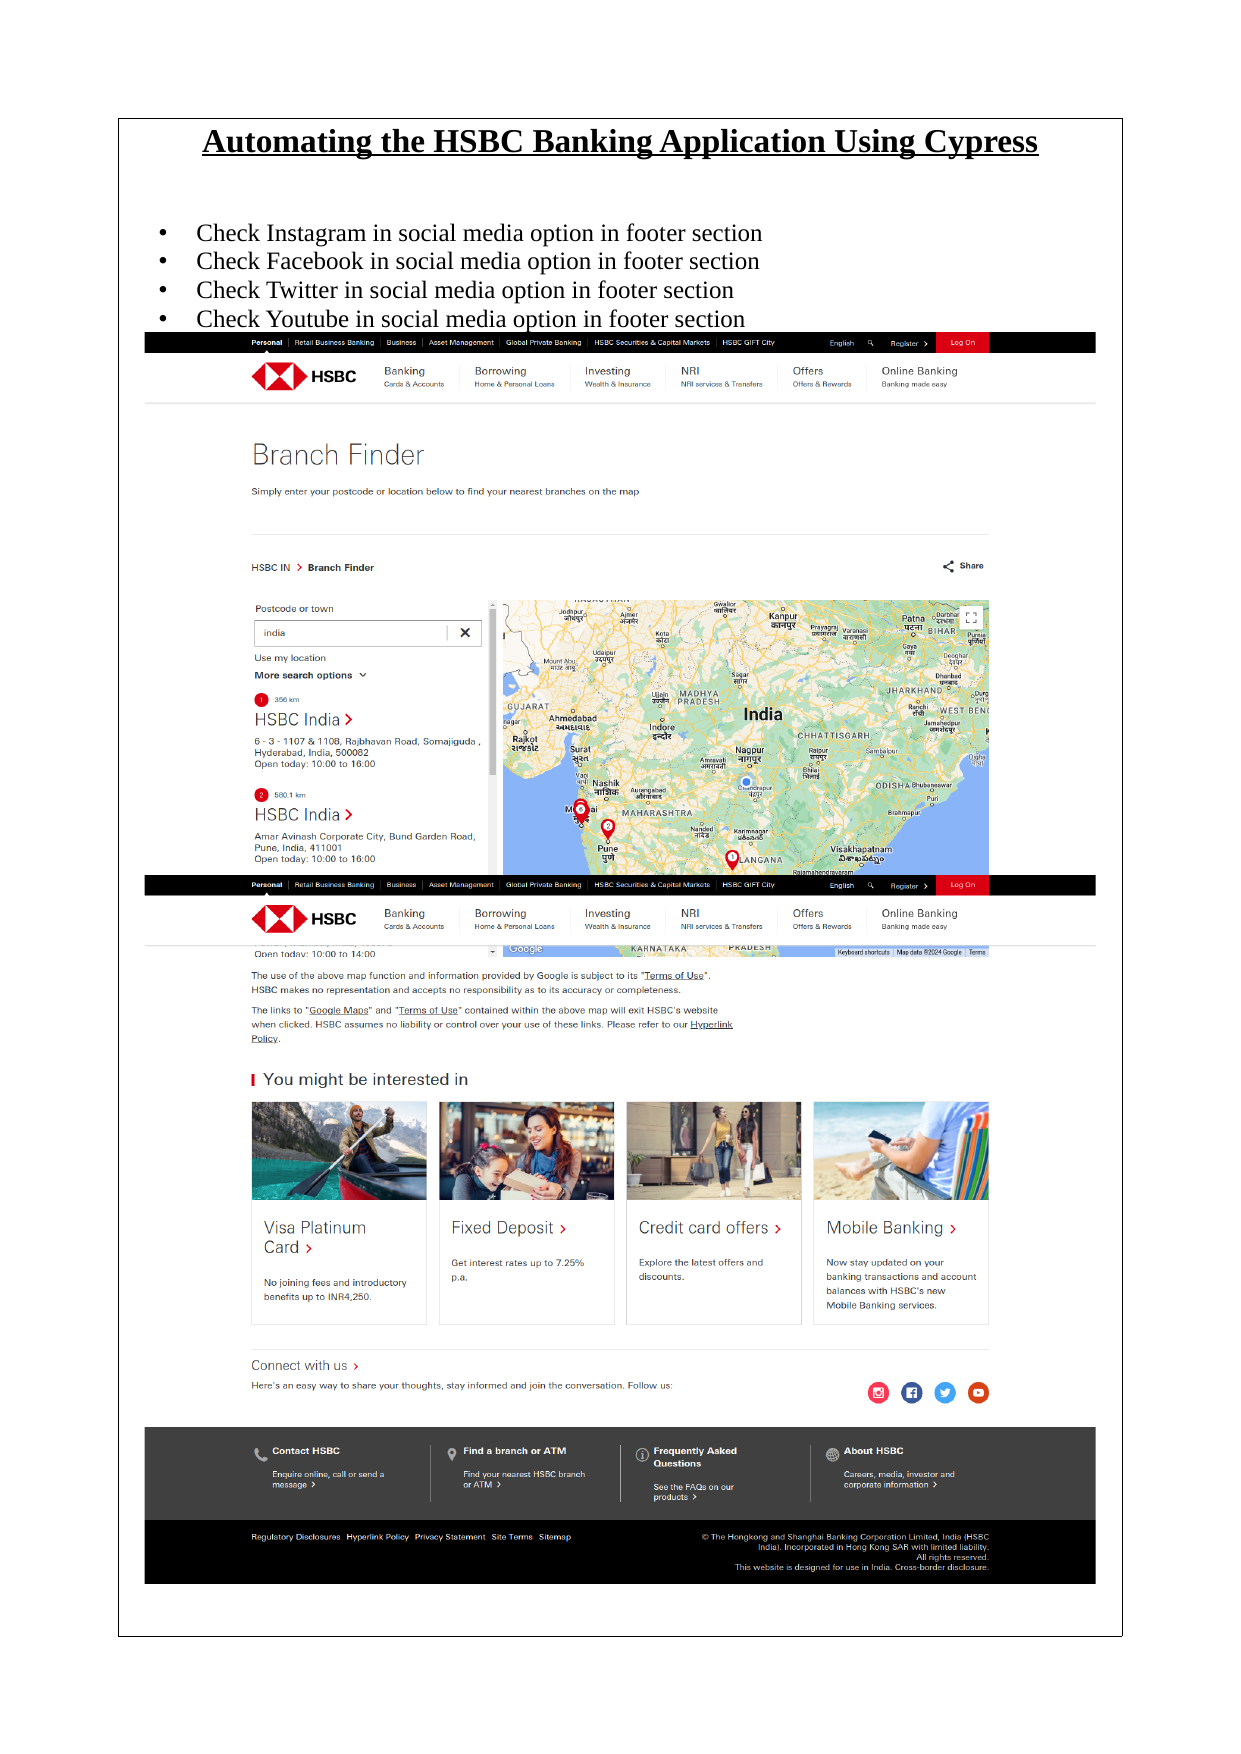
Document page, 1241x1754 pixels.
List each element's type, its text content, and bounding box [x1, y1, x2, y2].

picture [144, 332, 1096, 1584]
list Check Facebook in social media option in footer section [159, 246, 1119, 275]
list Check Youtube in social media option in footer section [159, 304, 1119, 333]
list Check Twitter in social media option in footer section [159, 275, 1119, 304]
list Check Instagram in social media option in footer section [159, 218, 1119, 246]
